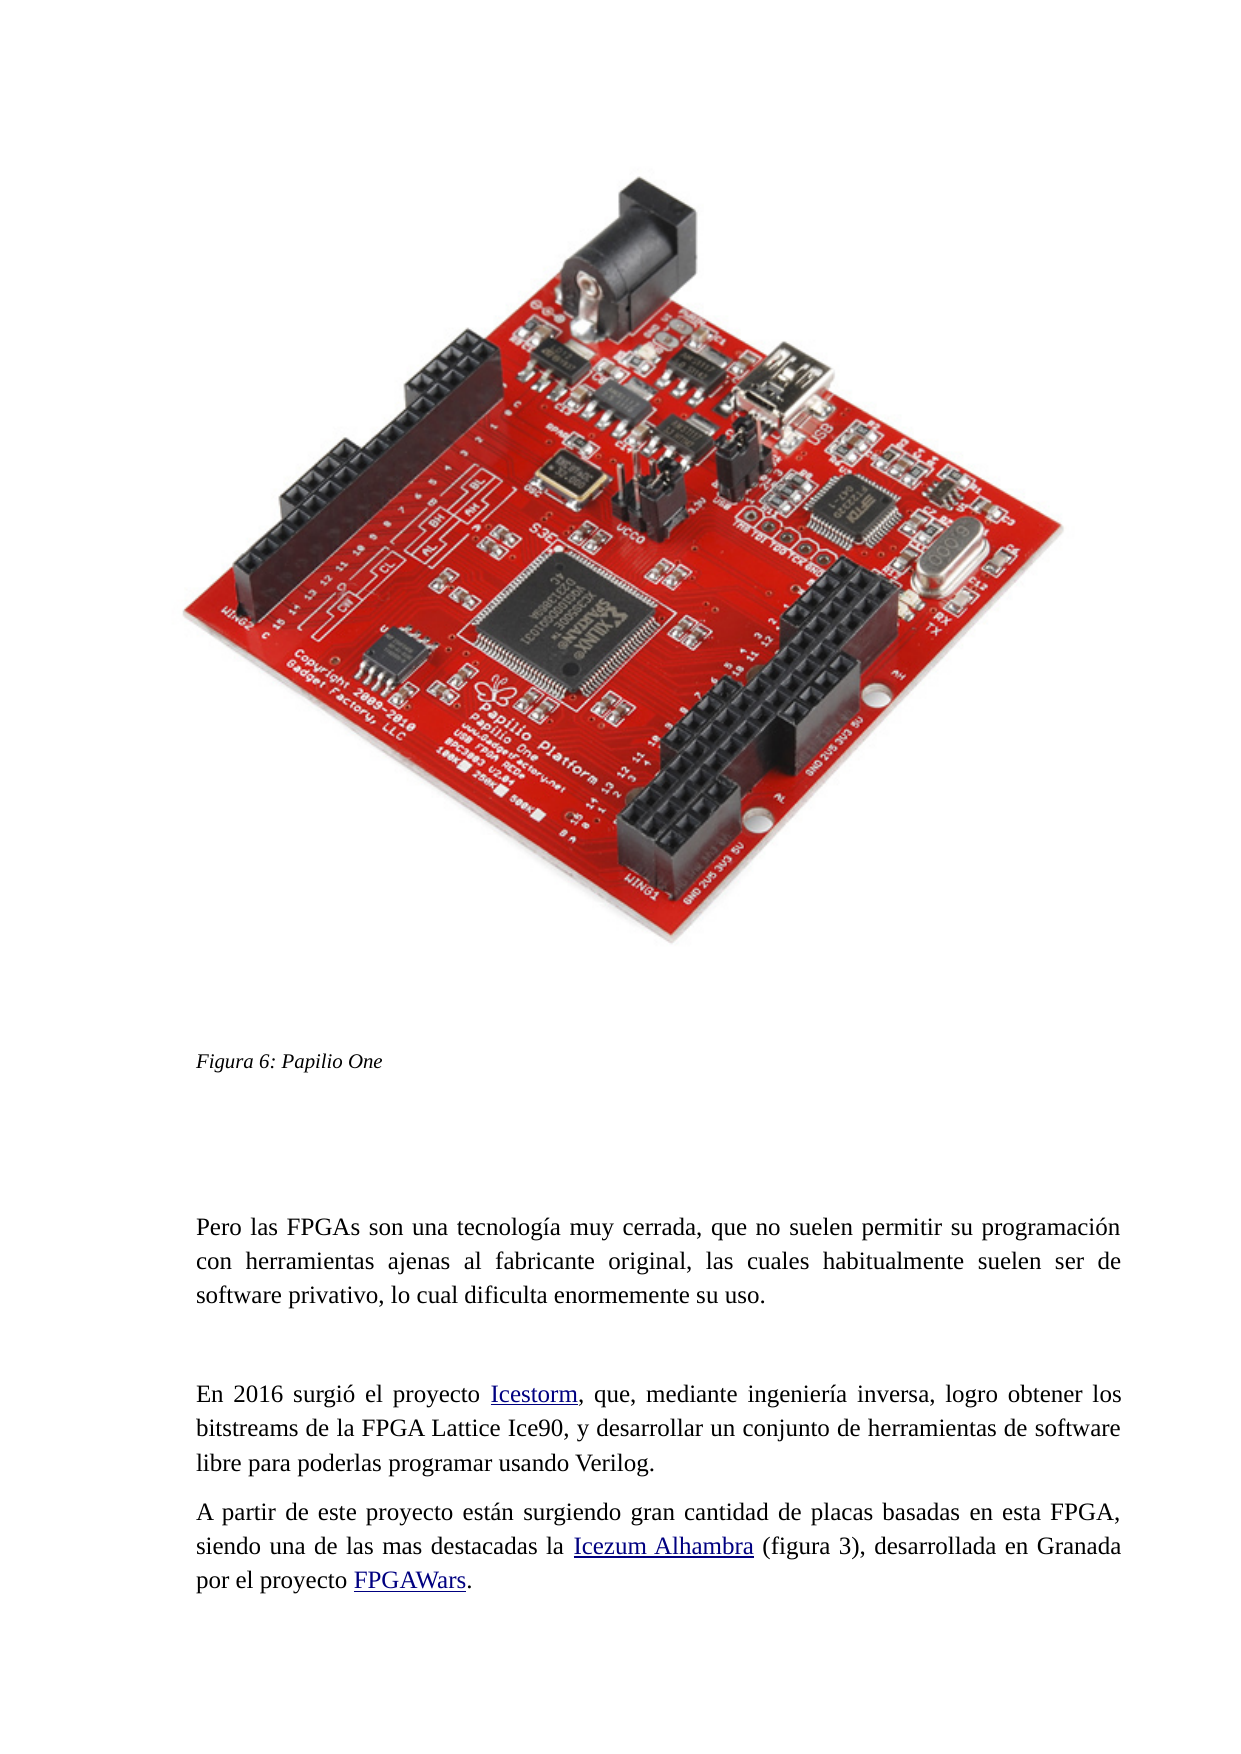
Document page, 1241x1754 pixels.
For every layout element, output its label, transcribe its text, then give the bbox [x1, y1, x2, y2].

text A partir de este proyecto están surgiendo gran cantidad de placas basadas en esta FPGA, siendo una de las mas destacadas la Icezum Alhambra (figura 3), desarrollada en Granada por el proyecto FPGAWars. [196, 1497, 1122, 1594]
picture [160, 118, 1087, 1045]
text Figura 6: Papilio One [196, 118, 1122, 1108]
text En 2016 surgió el proyecto Icestorm, que, mediante ingeniería inversa, logro obtener los bitstreams de la FPGA Lattice Ice90, y desarrollar un conjunto de herramientas de software libre para poderlas programar usando Verilog. [196, 1379, 1122, 1476]
text Pero las FPGAs son una tecnología muy cerrada, que no suelen permitir su programación con herramientas ajenas al fabricante original, las cuales habitualmente suelen ser de software privativo, lo cual dificulta enormemente su uso. [196, 1177, 1122, 1309]
